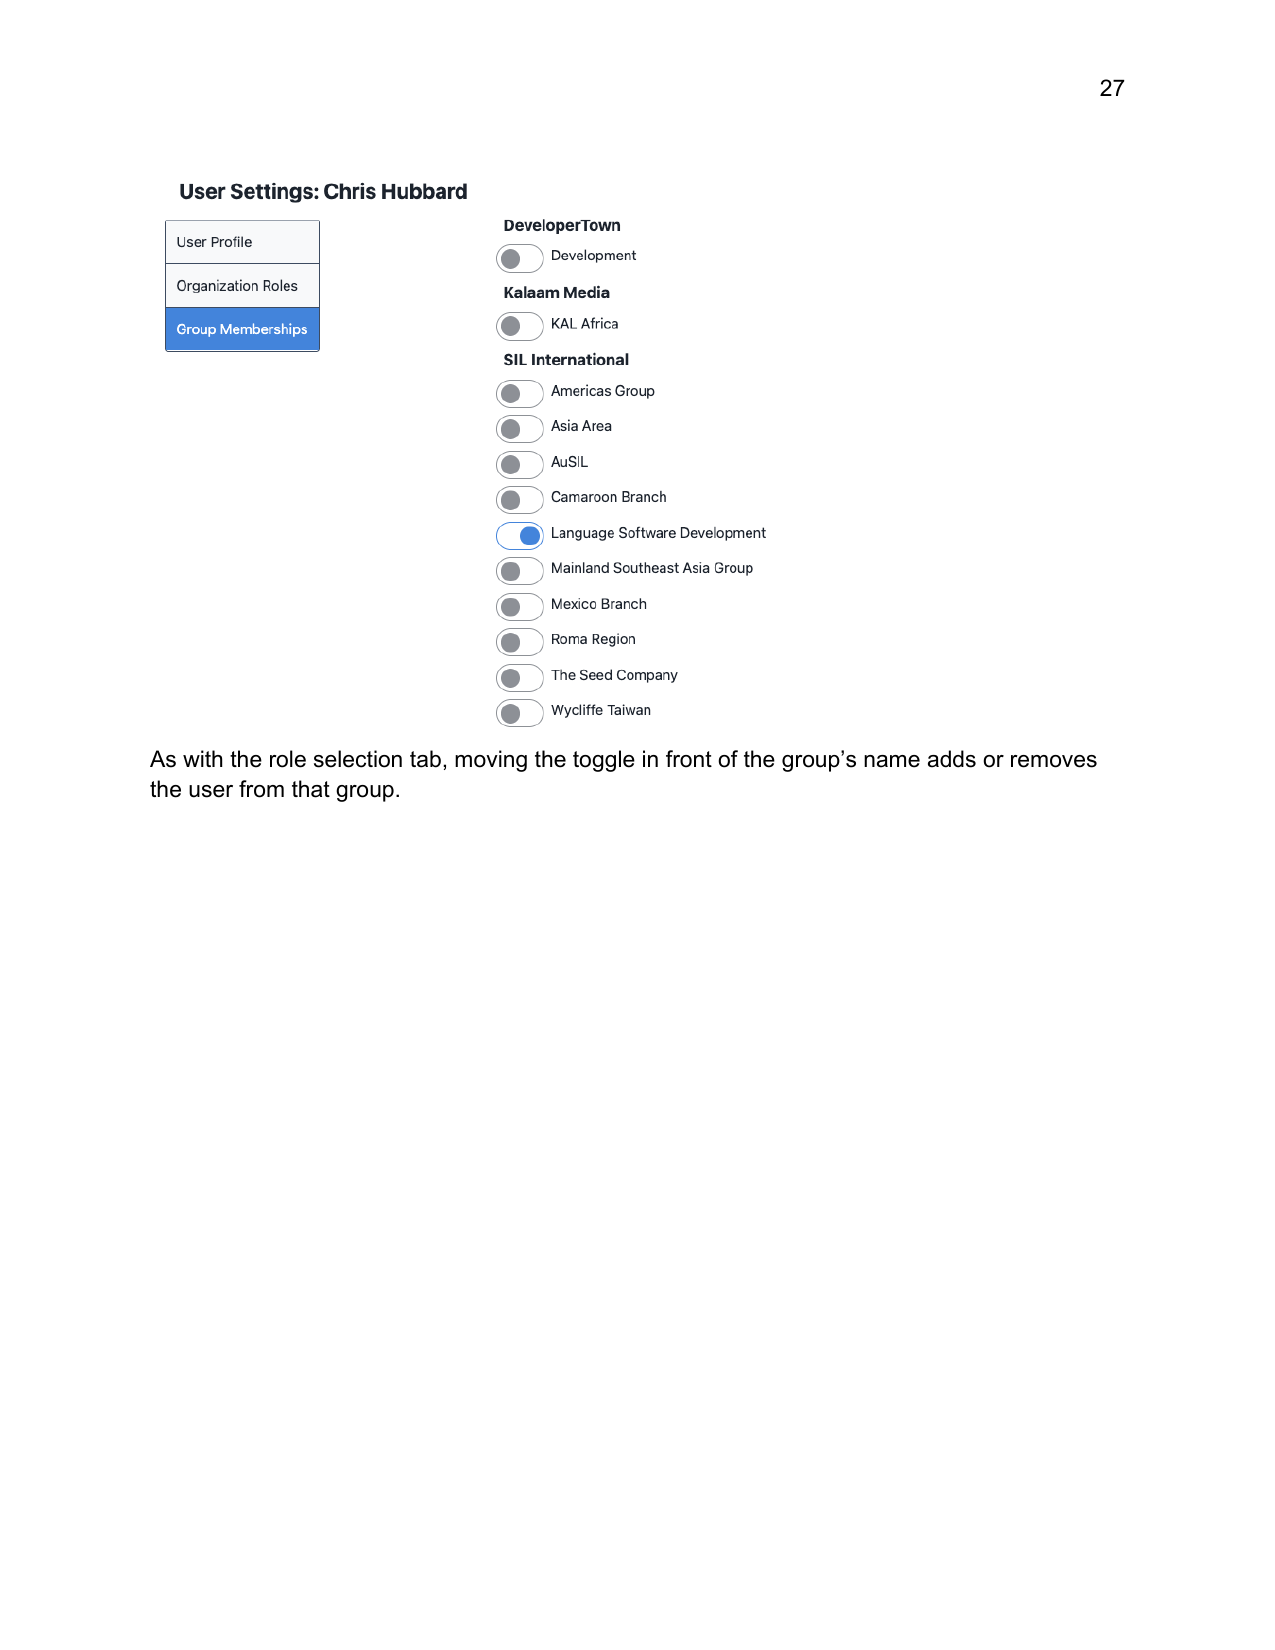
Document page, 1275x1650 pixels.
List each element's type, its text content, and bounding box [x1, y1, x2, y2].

text As with the role selection tab, moving the toggle in front of the group’s name adds or removes the user from that group. [150, 746, 1125, 802]
picture [150, 150, 1125, 742]
